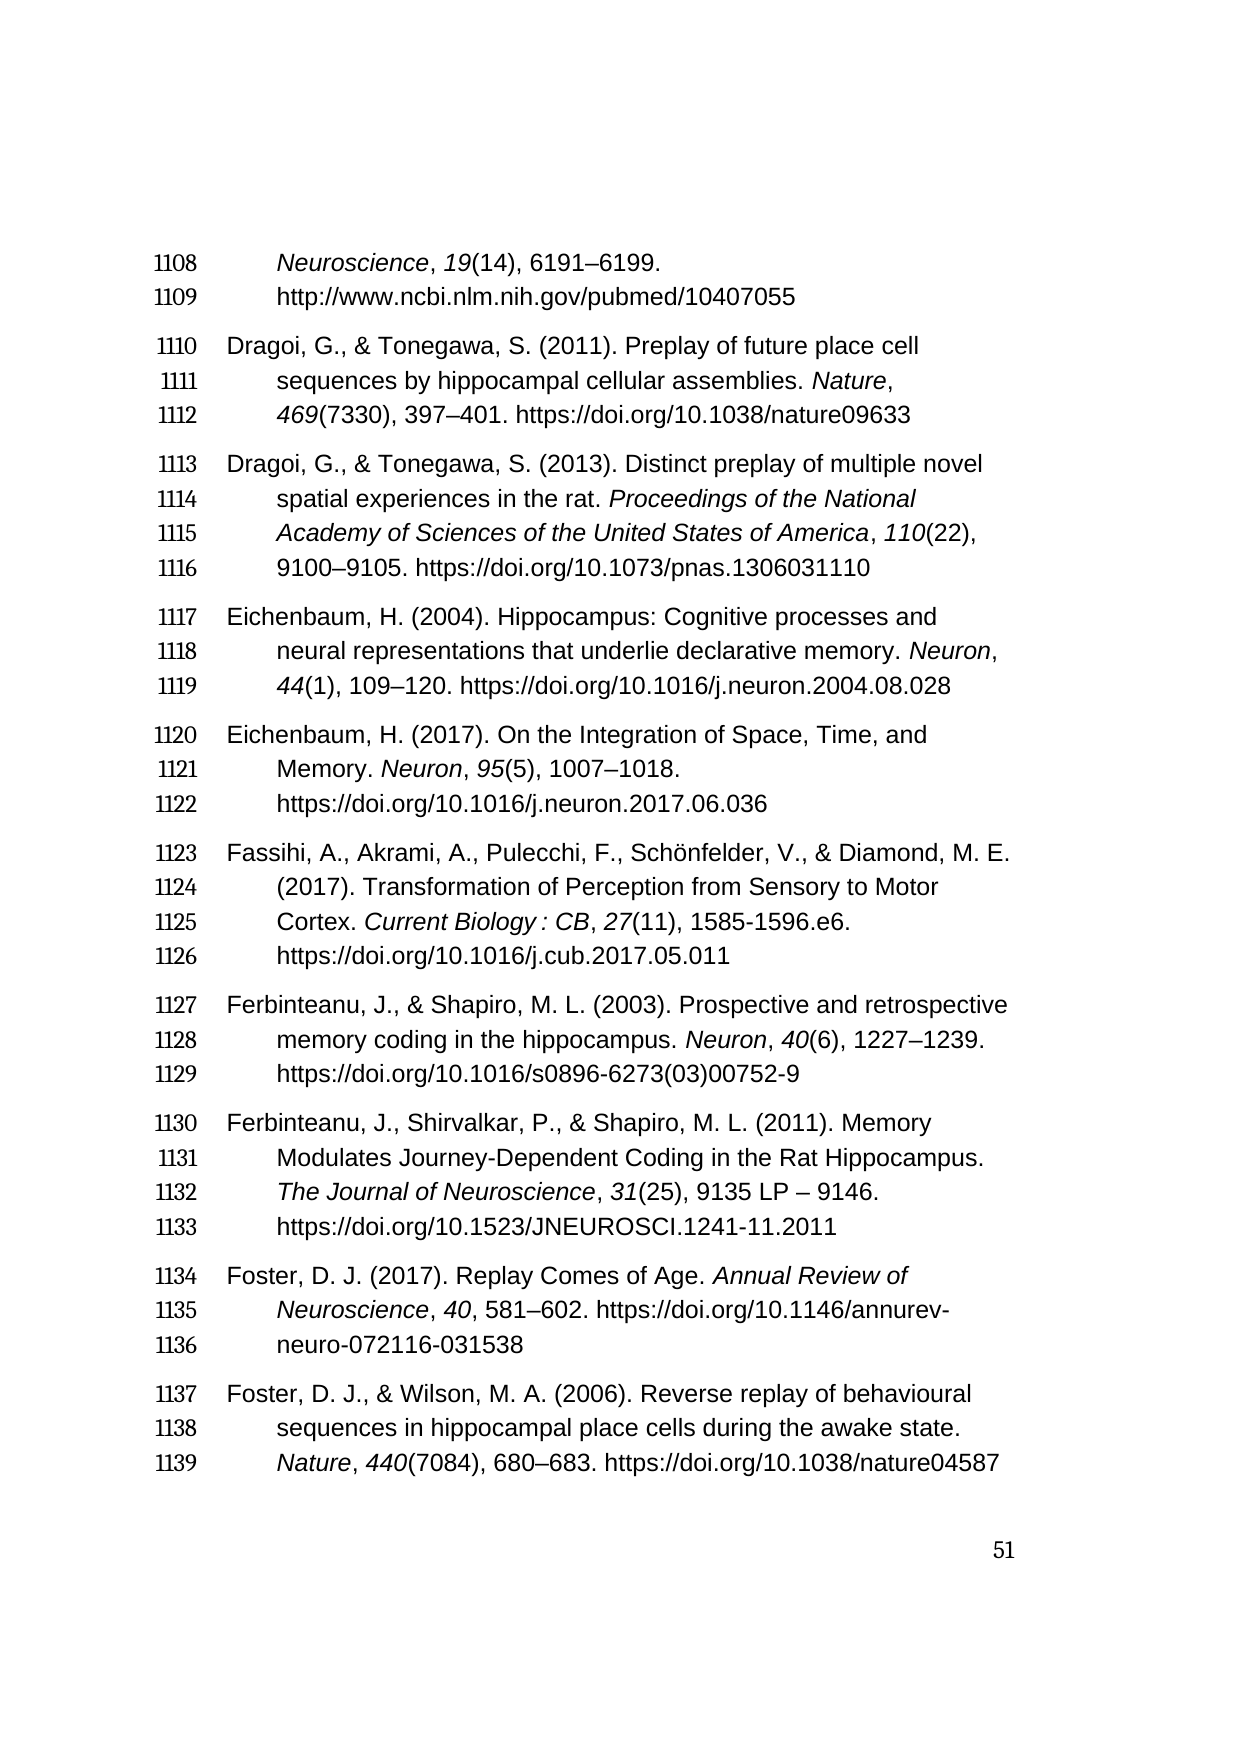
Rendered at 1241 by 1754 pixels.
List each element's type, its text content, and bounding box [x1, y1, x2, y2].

text Ferbinteanu, J., & Shapiro, M. L. (2003). Prospective and retrospective memory coding in the hippocampus. Neuron, 40(6), 1227–1239. https://doi.org/10.1016/s0896-6273(03)00752-9 [226, 990, 1014, 1088]
text Neuroscience, 19(14), 6191–6199. http://www.ncbi.nlm.nih.gov/pubmed/10407055 [226, 248, 1014, 311]
text Dragoi, G., & Tonegawa, S. (2013). Distinct preplay of multiple novel spatial experiences in the rat. Proceedings of the National Academy of Sciences of the United States of America, 110(22), 9100–9105. https://doi.org/10.1073/pnas.1306031110 [226, 449, 1014, 581]
text Foster, D. J. (2017). Replay Comes of Age. Annual Review of Neuroscience, 40, 581–602. https://doi.org/10.1146/annurev-neuro-072116-031538 [226, 1261, 1014, 1358]
text Ferbinteanu, J., Shirvalkar, P., & Shapiro, M. L. (2011). Memory Modulates Journey-Dependent Coding in the Rat Hippocampus. The Journal of Neuroscience, 31(25), 9135 LP – 9146. https://doi.org/10.1523/JNEUROSCI.1241-11.2011 [226, 1108, 1014, 1240]
text Fassihi, A., Akrami, A., Pulecchi, F., Schönfelder, V., & Diamond, M. E. (2017). Transformation of Perception from Sensory to Motor Cortex. Current Biology : CB, 27(11), 1585-1596.e6. https://doi.org/10.1016/j.cub.2017.05.011 [226, 838, 1014, 970]
text Dragoi, G., & Tonegawa, S. (2011). Preplay of future place cell sequences by hippocampal cellular assemblies. Nature, 469(7330), 397–401. https://doi.org/10.1038/nature09633 [226, 331, 1014, 429]
text Foster, D. J., & Wilson, M. A. (2006). Reverse replay of behavioural sequences in hippocampal place cells during the awake state. Nature, 440(7084), 680–683. https://doi.org/10.1038/nature04587 [226, 1379, 1014, 1476]
text Eichenbaum, H. (2017). On the Integration of Space, Time, and Memory. Neuron, 95(5), 1007–1018. https://doi.org/10.1016/j.neuron.2017.06.036 [226, 720, 1014, 817]
text Eichenbaum, H. (2004). Hippocampus: Cognitive processes and neural representations that underlie declarative memory. Neuron, 44(1), 109–120. https://doi.org/10.1016/j.neuron.2004.08.028 [226, 602, 1014, 699]
